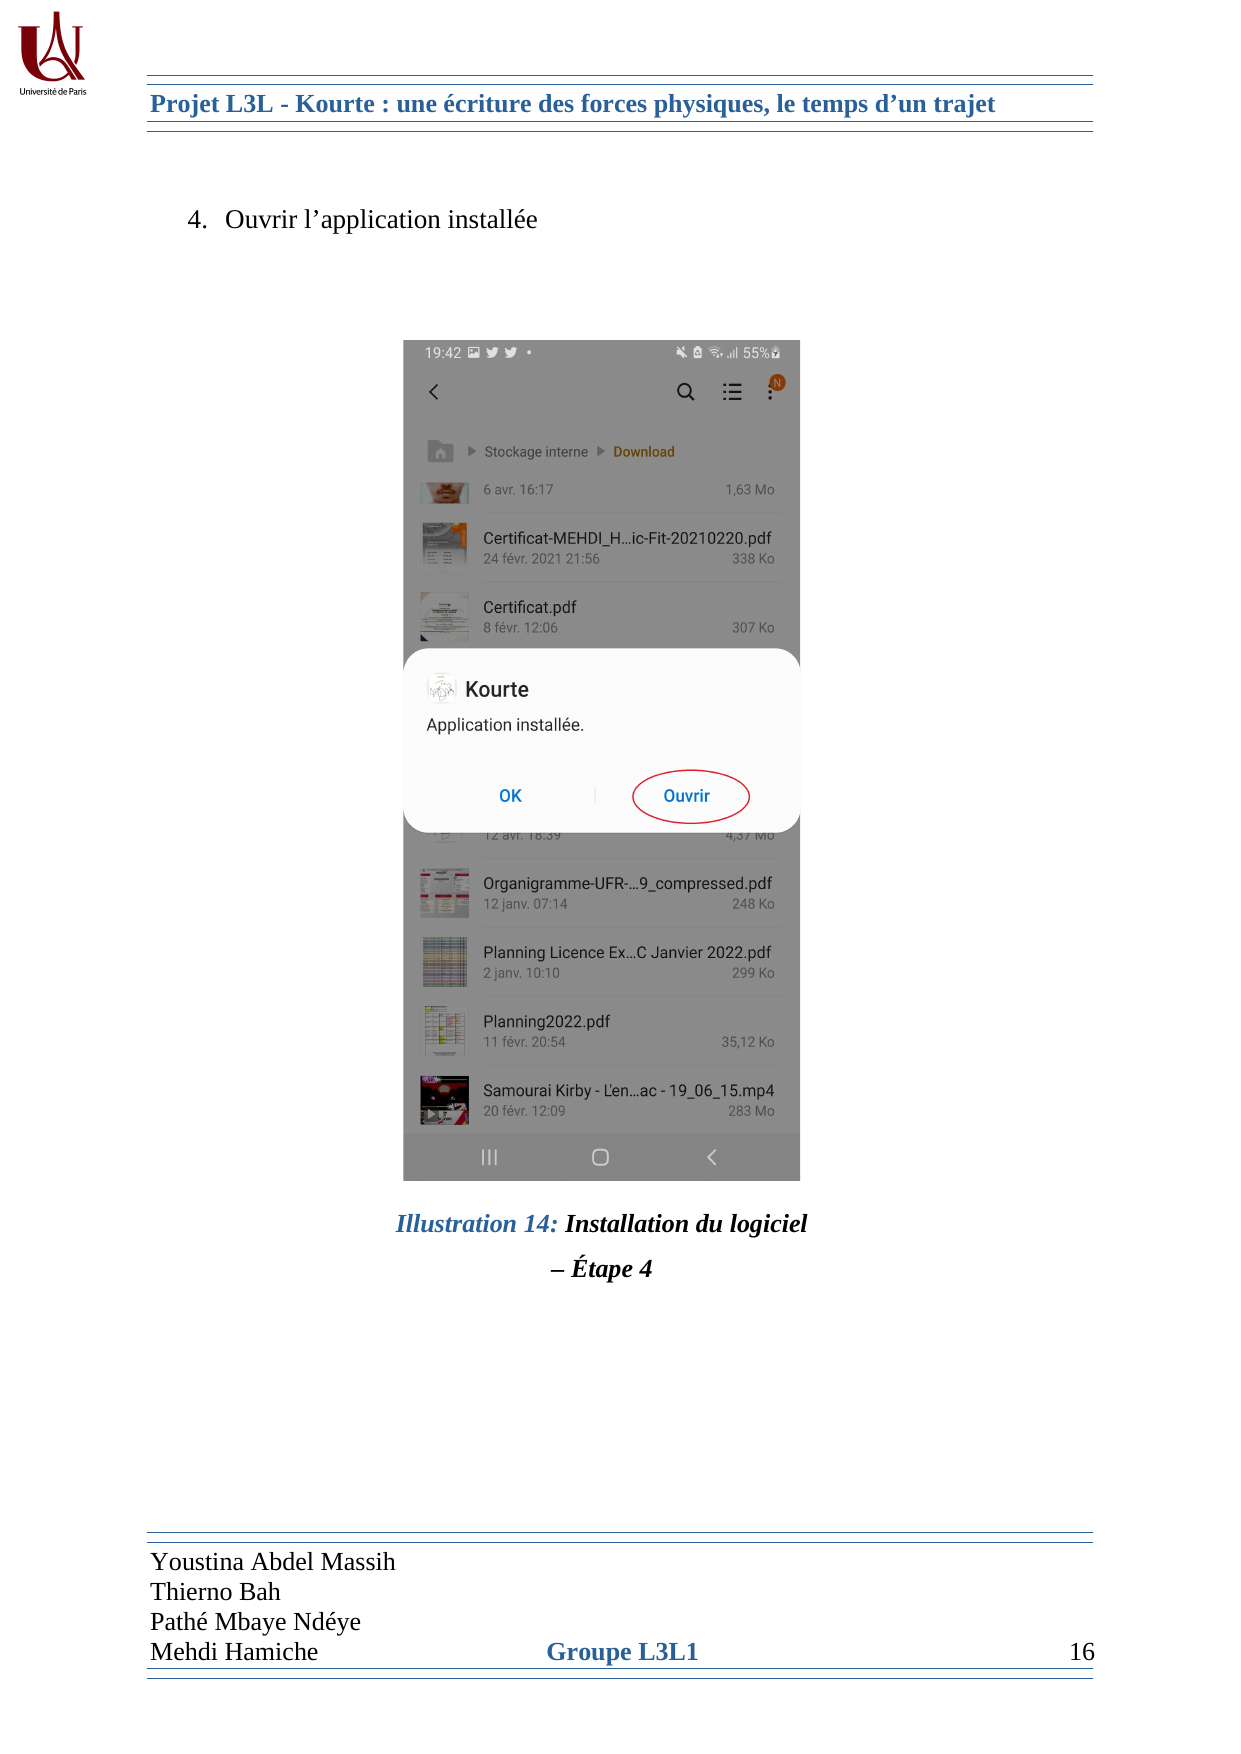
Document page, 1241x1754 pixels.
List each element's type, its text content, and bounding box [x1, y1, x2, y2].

picture [403, 340, 801, 1181]
text Illustration 14: Installation du logiciel – Étape 4 [391, 341, 813, 1283]
picture [0, 0, 101, 107]
list Ouvrir l’application installée [187, 203, 1090, 234]
